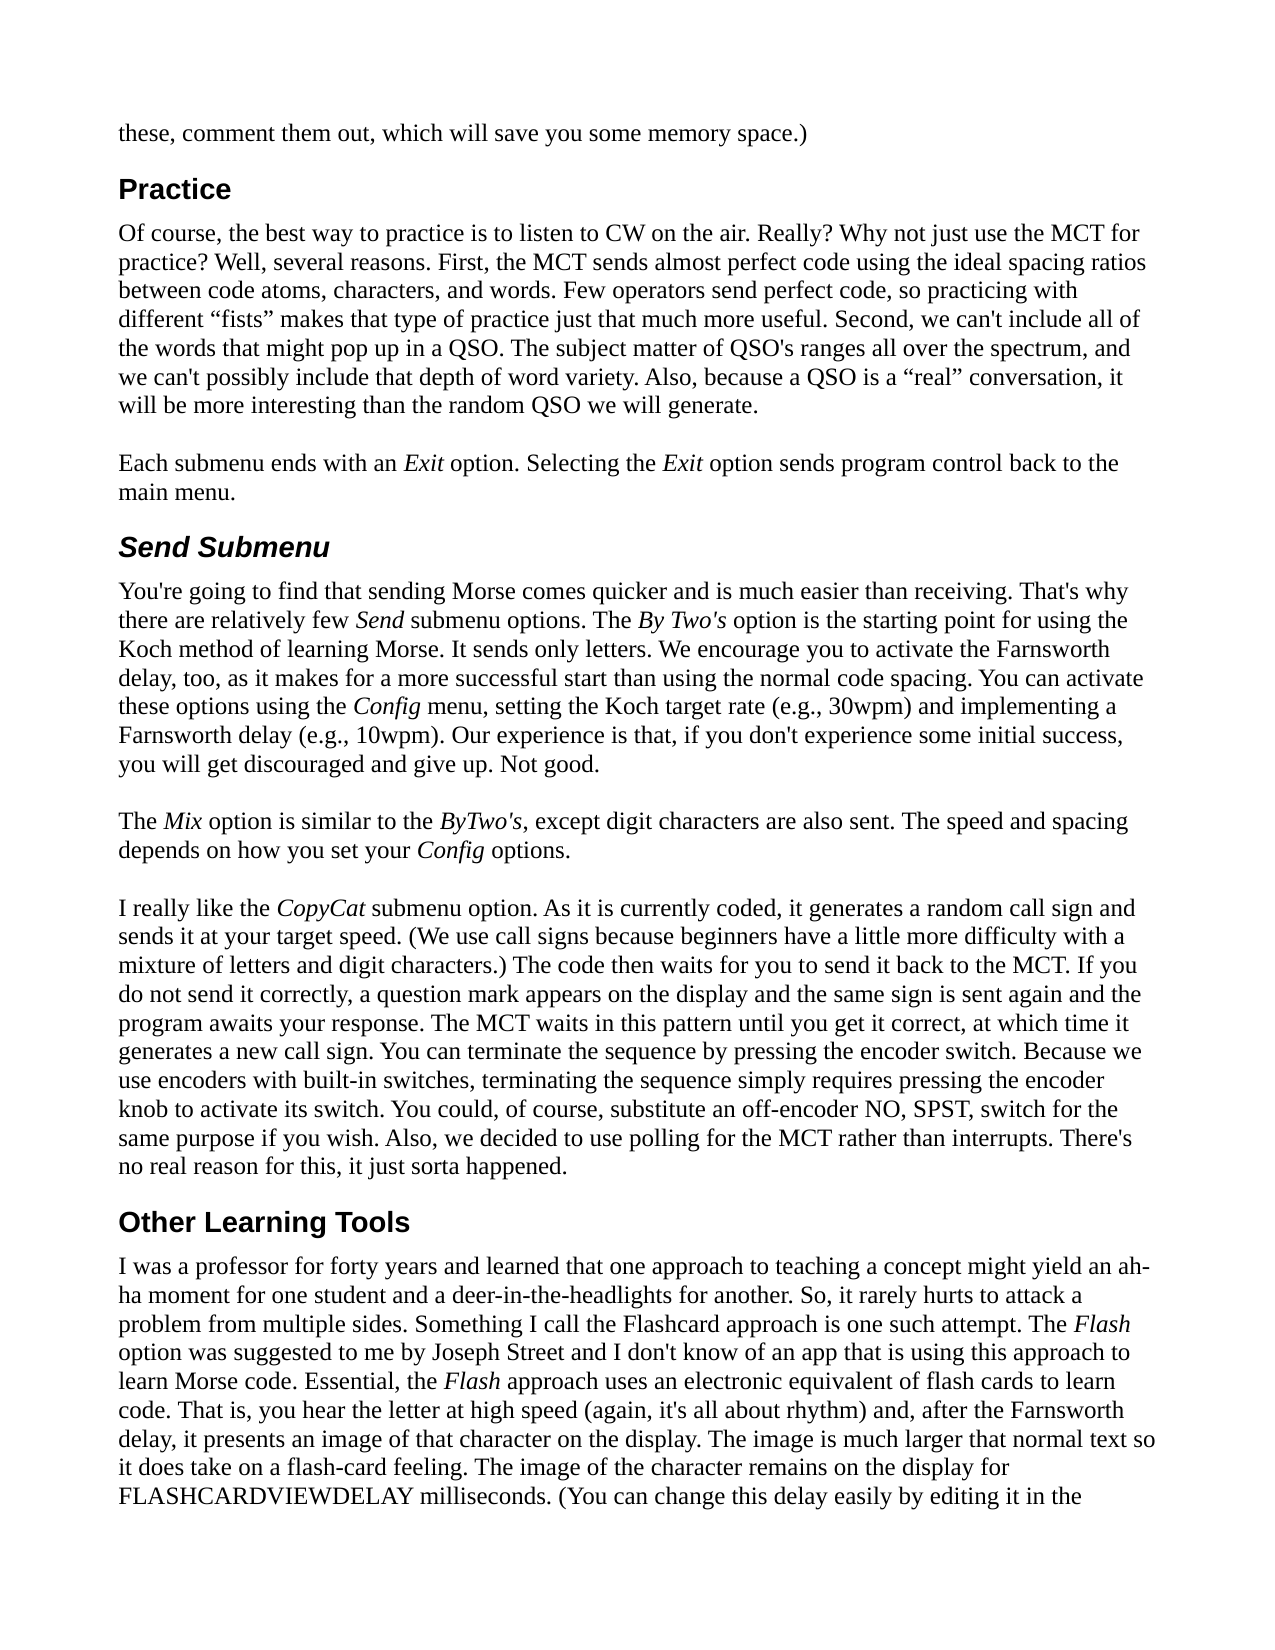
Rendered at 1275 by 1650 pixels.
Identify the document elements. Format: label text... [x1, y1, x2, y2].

text I really like the CopyCat submenu option. As it is currently coded, it generates a random call sign and sends it at your target speed. (We use call signs because beginners have a little more difficulty with a mixture of letters and digit characters.) The code then waits for you to send it back to the MCT. If you do not send it correctly, a question mark appears on the display and the same sign is sent again and the program awaits your response. The MCT waits in this pattern until you get it correct, at which time it generates a new call sign. You can terminate the sequence by pressing the encoder switch. Because we use encoders with built-in switches, terminating the sequence simply requires pressing the encoder knob to activate its switch. You could, of course, substitute an off-encoder NO, SPST, switch for the same purpose if you wish. Also, we decided to use polling for the MCT rather than interrupts. There's no real reason for this, it just sorta happened. [118, 893, 1157, 1180]
subtitle Other Learning Tools [118, 1205, 1157, 1239]
text You're going to find that sending Morse comes quicker and is much easier than receiving. That's why there are relatively few Send submenu options. The By Two's option is the starting point for using the Koch method of learning Morse. It sends only letters. We encourage you to activate the Farnsworth delay, too, as it makes for a more successful start than using the normal code spacing. You can activate these options using the Config menu, setting the Koch target rate (e.g., 30wpm) and implementing a Farnsworth delay (e.g., 10wpm). Our experience is that, if you don't experience some initial success, you will get discouraged and give up. Not good. [118, 576, 1157, 778]
text Each submenu ends with an Exit option. Selecting the Exit option sends program control back to the main menu. [118, 448, 1157, 505]
text I was a professor for forty years and learned that one approach to teaching a concept might yield an ah-ha moment for one student and a deer-in-the-headlights for another. So, it rarely hurts to attack a problem from multiple sides. Something I call the Flashcard approach is one such attempt. The Flash option was suggested to me by Joseph Street and I don't know of an app that is using this approach to learn Morse code. Essential, the Flash approach uses an electronic equivalent of flash cards to learn code. That is, you hear the letter at high speed (again, it's all about rhythm) and, after the Farnsworth delay, it presents an image of that character on the display. The image is much larger that normal text so it does take on a flash-card feeling. The image of the character remains on the display for FLASHCARDVIEWDELAY milliseconds. (You can change this delay easily by editing it in the [118, 1251, 1157, 1510]
text these, comment them out, which will save you some memory space.) [118, 118, 1157, 147]
text Of course, the best way to practice is to listen to CW on the air. Really? Why not just use the MCT for practice? Well, several reasons. First, the MCT sends almost perfect code using the ideal spacing ratios between code atoms, characters, and words. Few operators send perfect code, so practicing with different “fists” makes that type of practice just that much more useful. Second, we can't include all of the words that might pop up in a QSO. The subject matter of QSO's ranges all over the spectrum, and we can't possibly include that depth of word variety. Also, because a QSO is a “real” conversation, it will be more interesting than the random QSO we will generate. [118, 218, 1157, 419]
text The Mix option is similar to the ByTwo's, except digit characters are also sent. The speed and spacing depends on how you set your Config options. [118, 806, 1157, 864]
subtitle Practice [118, 172, 1157, 205]
subtitle Send Submenu [118, 530, 1157, 564]
